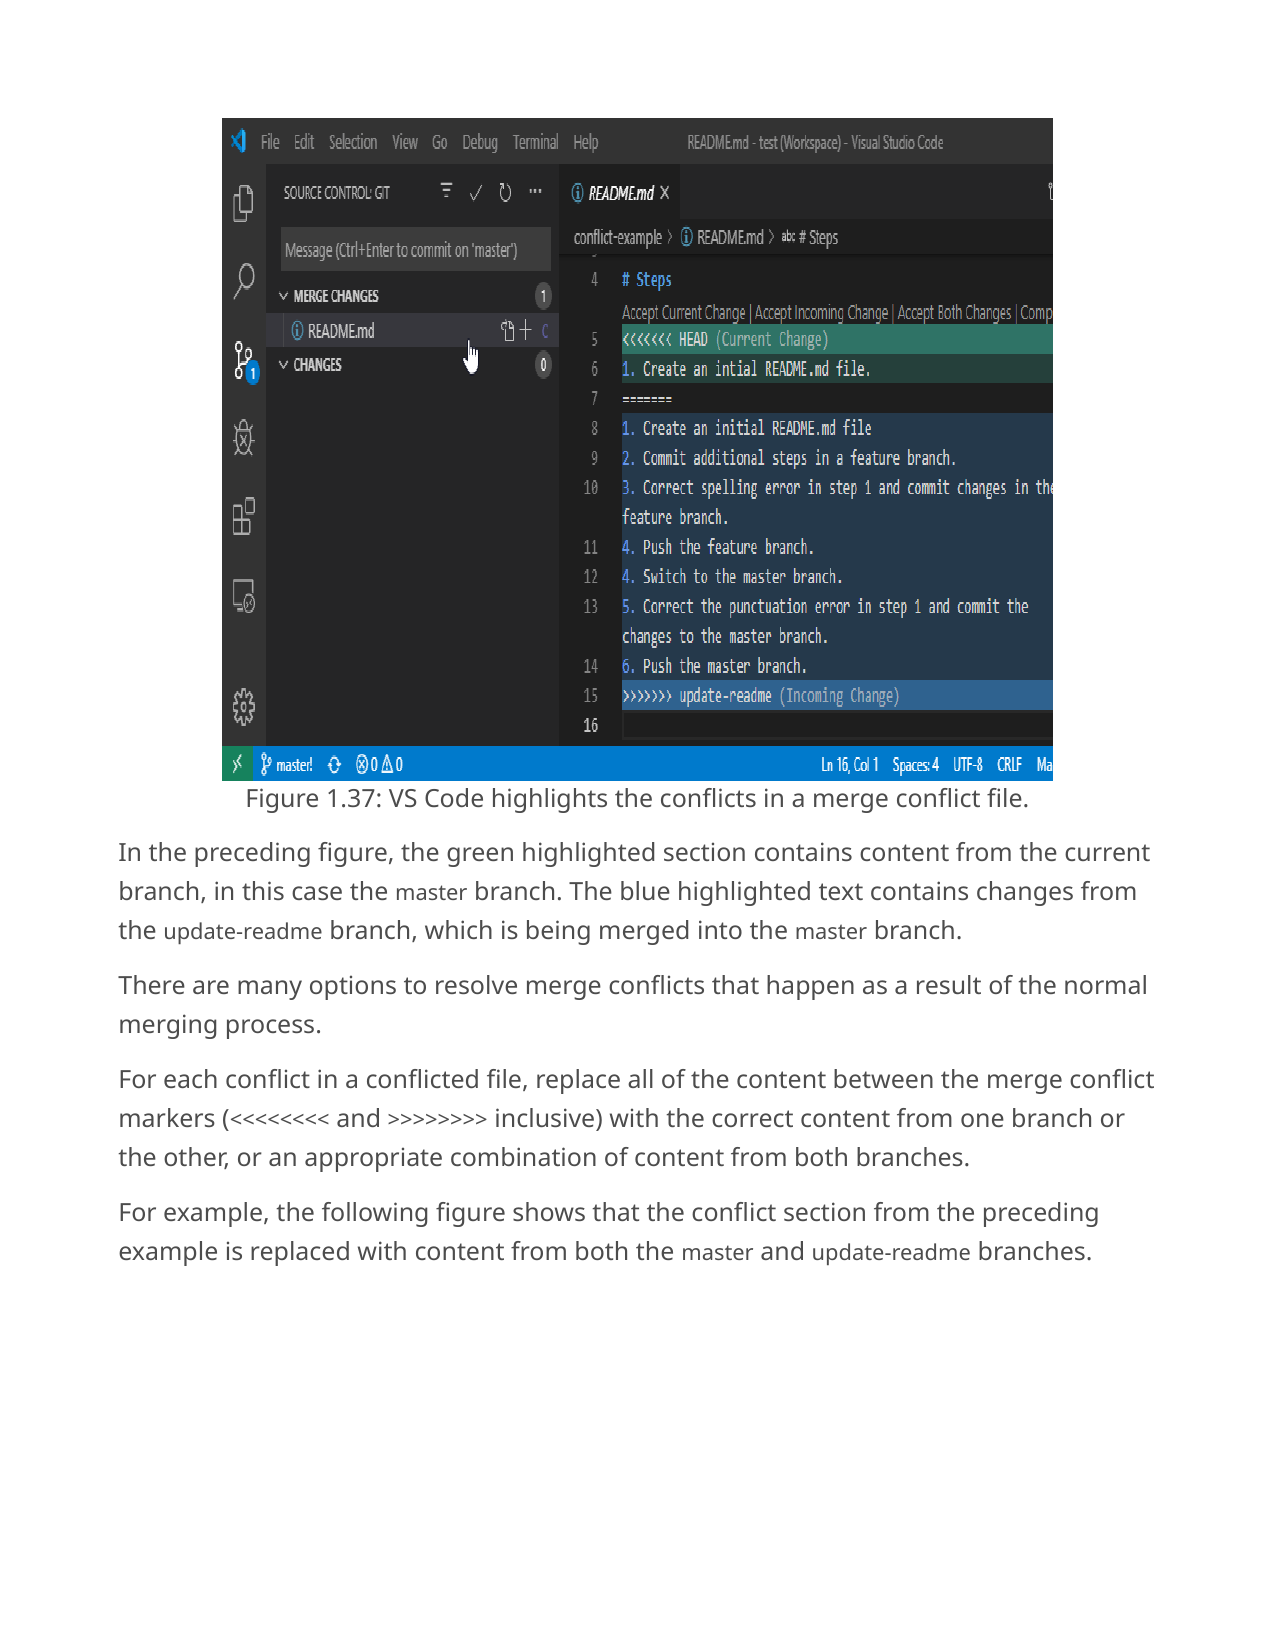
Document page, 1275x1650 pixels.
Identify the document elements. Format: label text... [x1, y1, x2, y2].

text For each conflict in a conflicted file, replace all of the content between the merge conflict markers (<<<<<<<< and >>>>>>>> inclusive) with the correct content from one branch or the other, or an appropriate combination of content from both branches. [118, 1061, 1157, 1174]
text There are many options to resolve merge conflicts that happen as a result of the normal merging process. [118, 967, 1157, 1041]
picture [222, 118, 1053, 781]
text Figure 1.37: VS Code highlights the conflicts in a merge conflict file. [118, 781, 1157, 815]
text For example, the following figure shows that the conflict section from the preceding example is replaced with content from both the master and update-readme branches. [118, 1194, 1157, 1268]
text In the preceding figure, the green highlighted section contains content from the current branch, in this case the master branch. The blue highlighted text contains changes from the update-readme branch, which is being merged into the master branch. [118, 834, 1157, 947]
